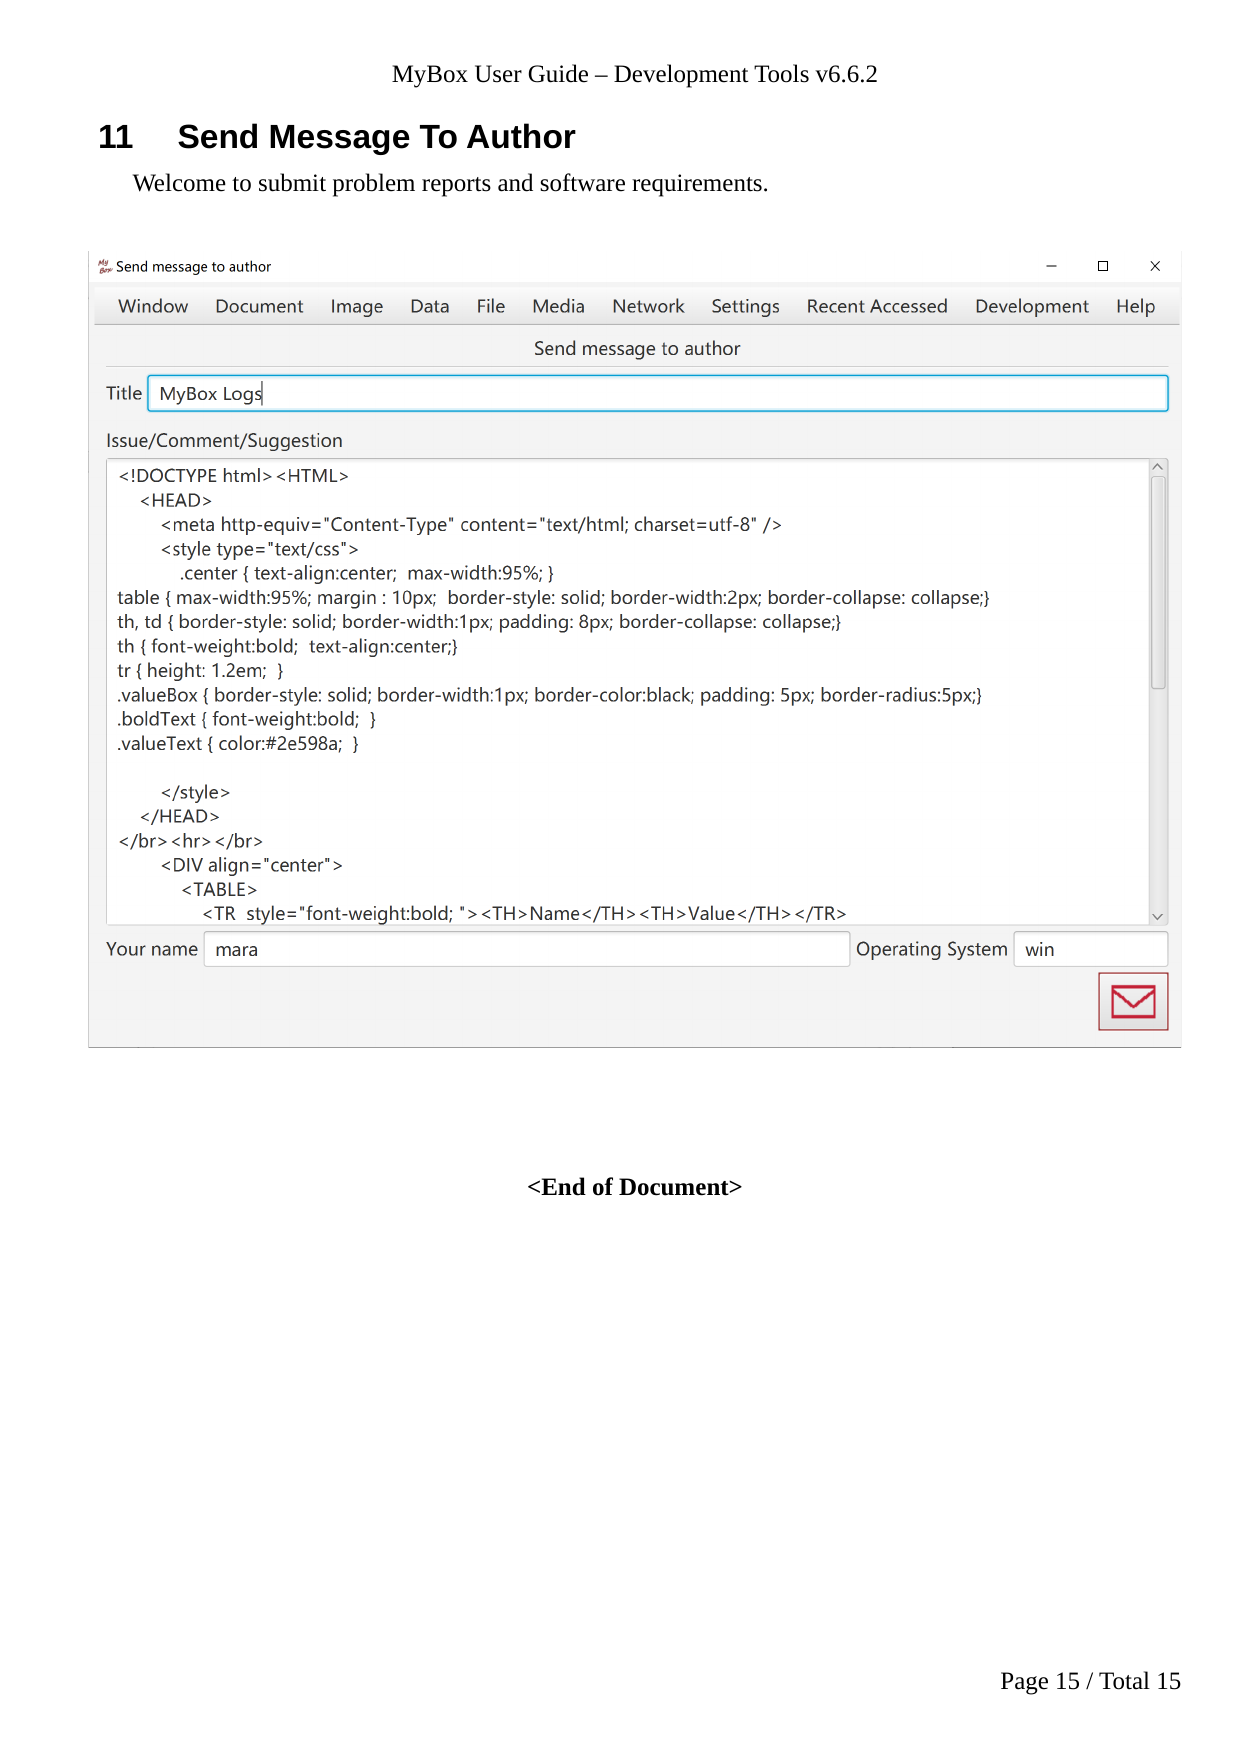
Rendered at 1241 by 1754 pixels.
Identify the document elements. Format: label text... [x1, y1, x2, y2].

subtitle Send Message To Author [88, 117, 1181, 156]
text <End of Document> [88, 1172, 1181, 1201]
picture [88, 251, 1182, 1048]
text Welcome to submit problem reports and software requirements. [88, 168, 1181, 197]
